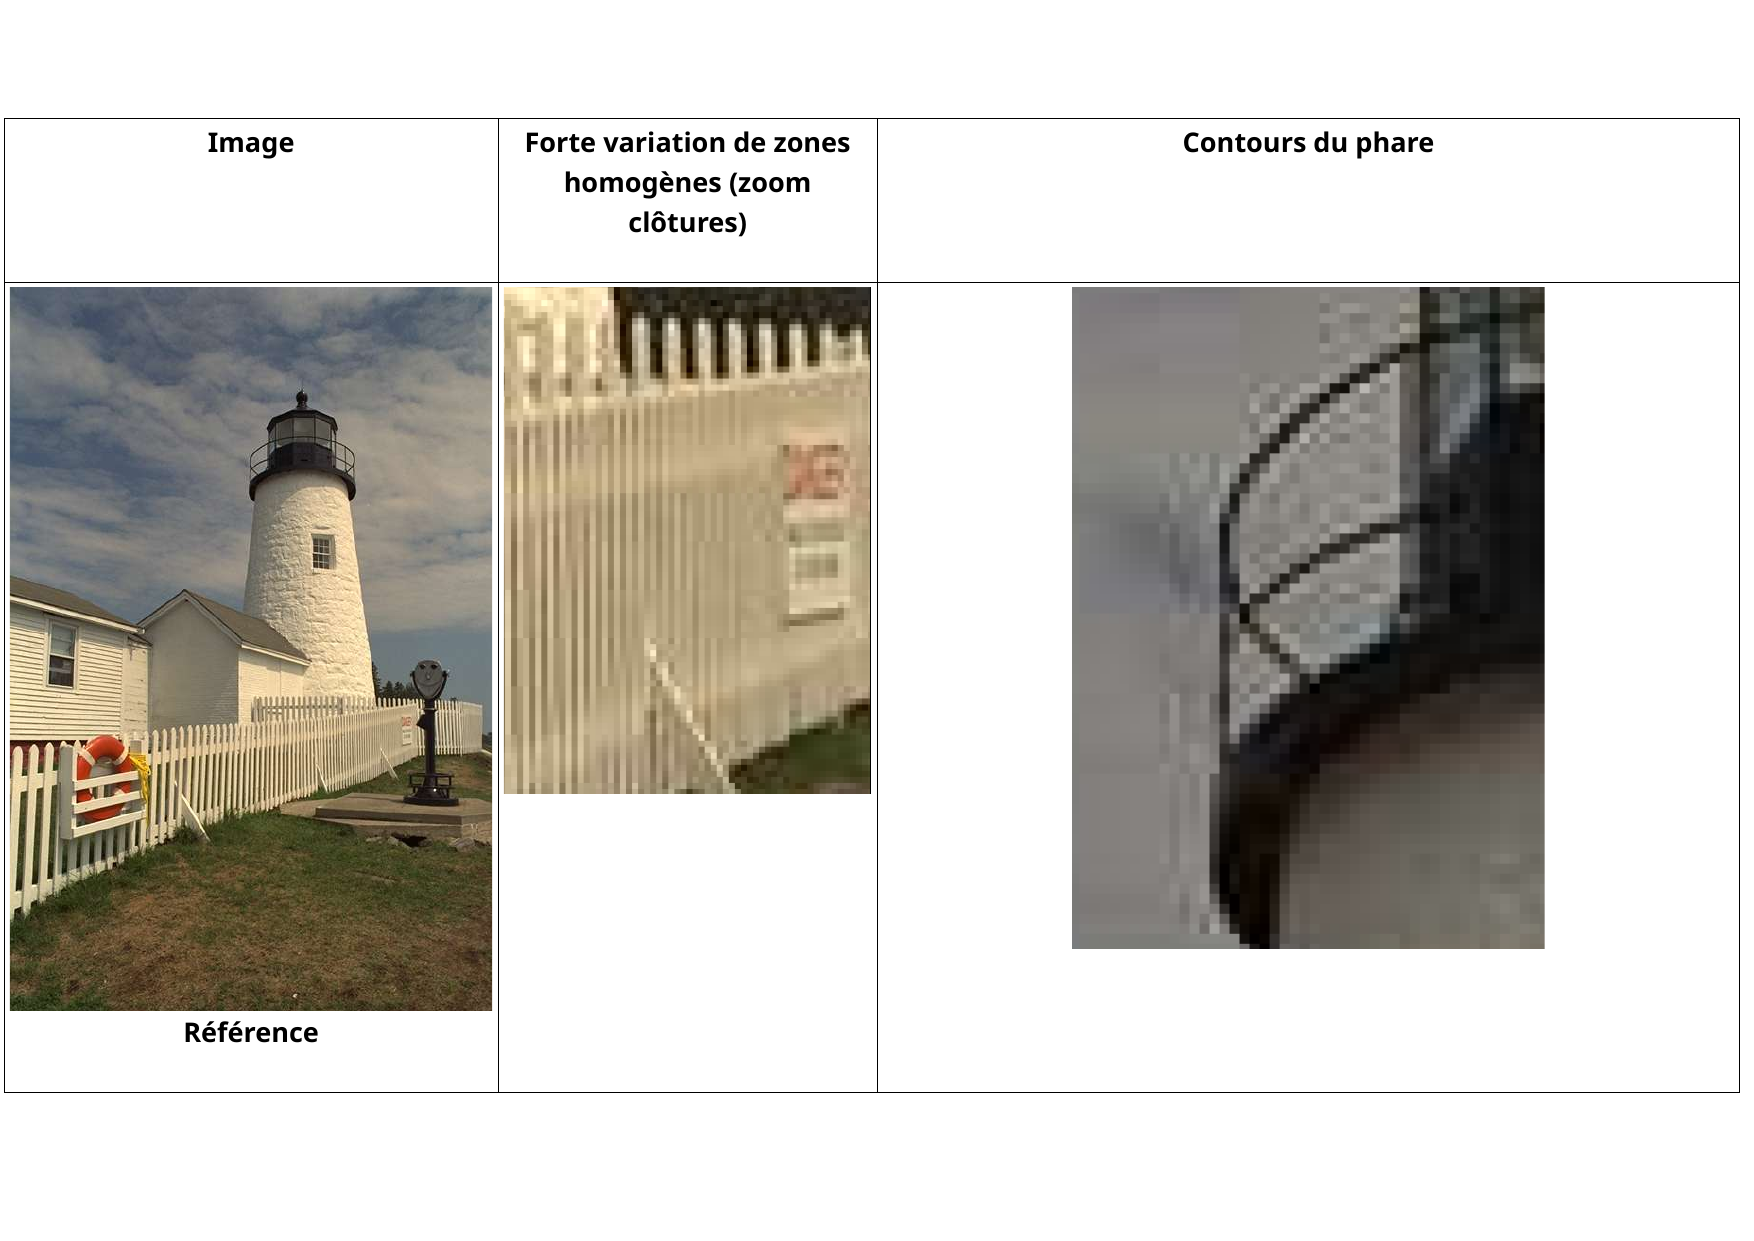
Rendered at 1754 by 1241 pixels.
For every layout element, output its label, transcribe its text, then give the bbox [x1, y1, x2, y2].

picture [503, 287, 872, 794]
picture [1072, 287, 1545, 949]
table_header Image [5, 119, 498, 282]
table_header Forte variation de zones homogènes (zoom clôtures) [499, 119, 877, 282]
table_cell [878, 283, 1739, 1092]
table_cell [499, 283, 877, 1092]
table_header Contours du phare [878, 119, 1739, 282]
picture [9, 287, 493, 1011]
table_cell Référence [5, 283, 498, 1092]
